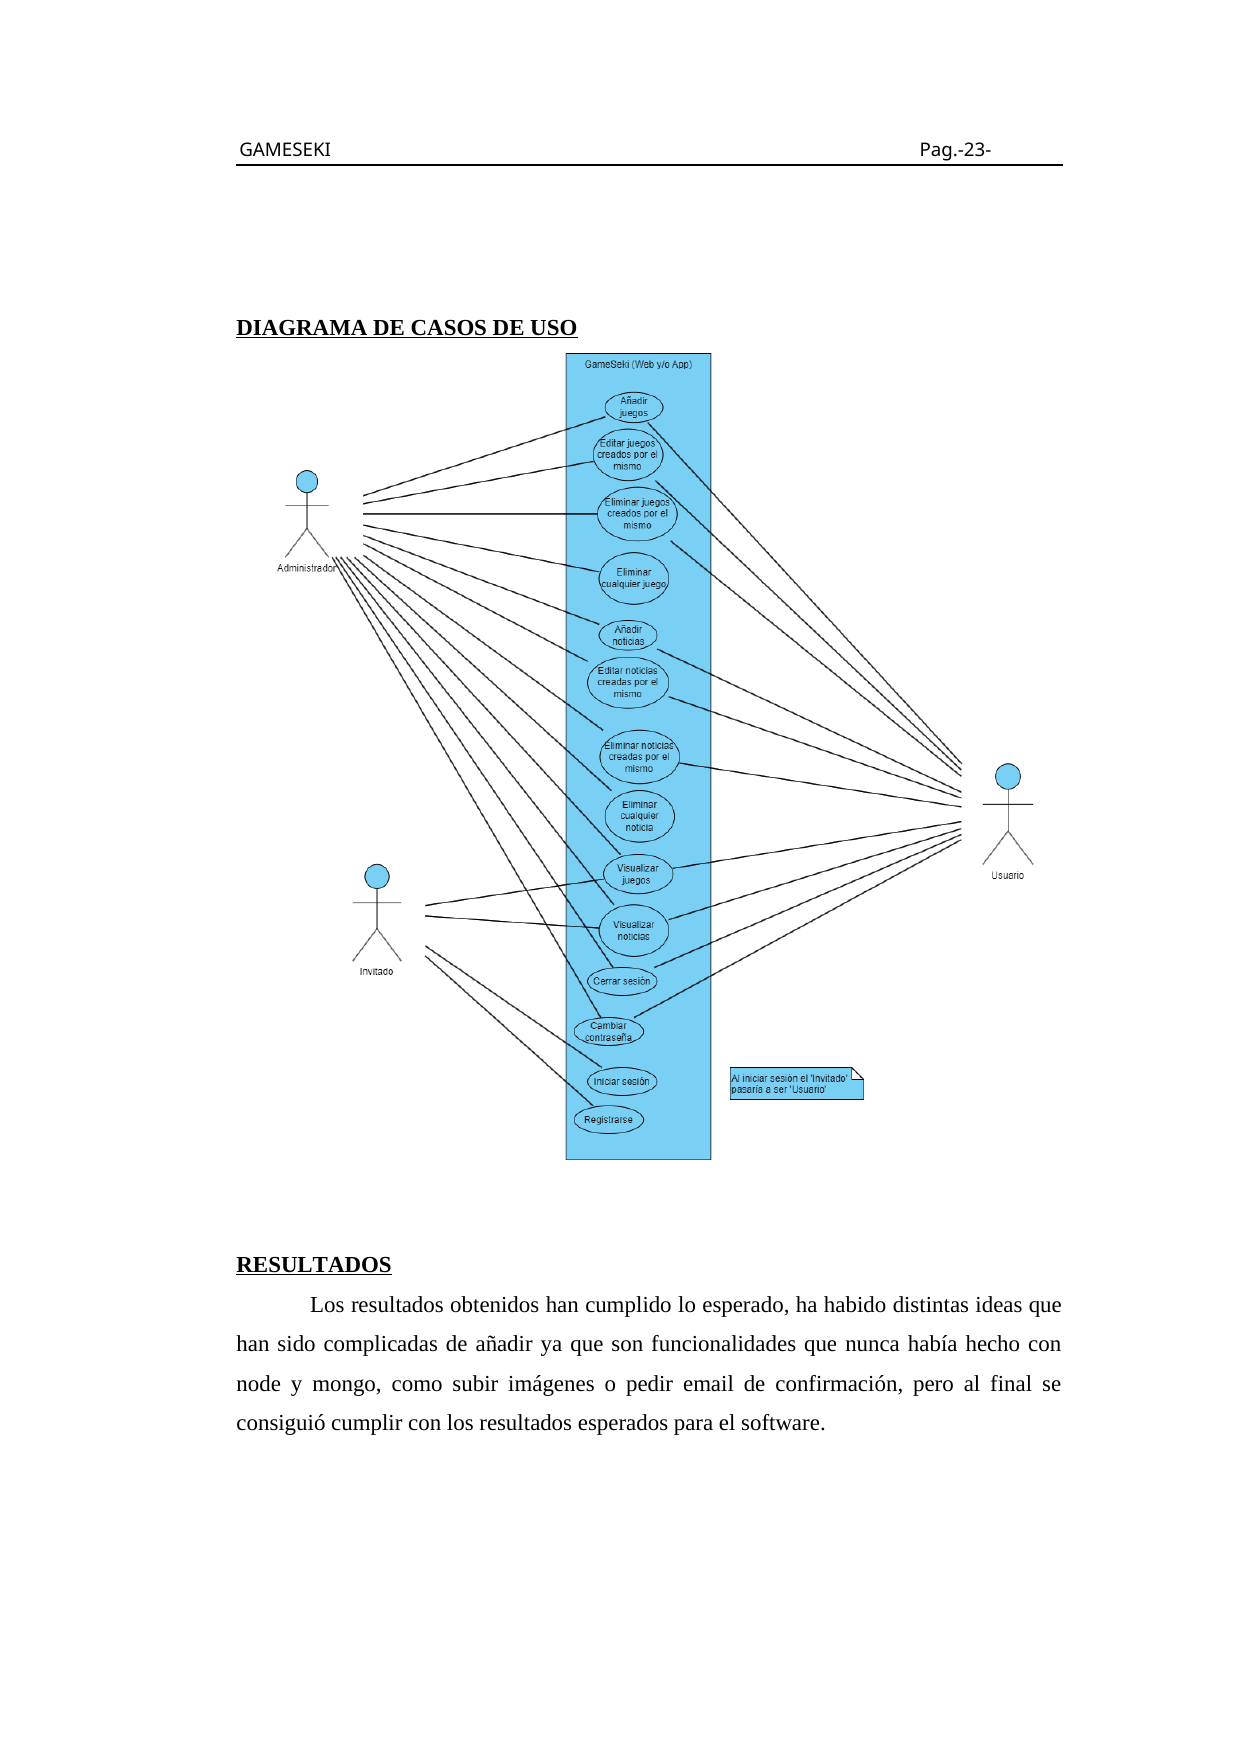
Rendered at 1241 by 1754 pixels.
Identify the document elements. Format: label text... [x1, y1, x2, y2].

text DIAGRAMA DE CASOS DE USO [236, 314, 1063, 340]
picture [250, 353, 1054, 1160]
text RESULTADOS [236, 1251, 1063, 1278]
text Los resultados obtenidos han cumplido lo esperado, ha habido distintas ideas que han sido complicadas de añadir ya que son funcionalidades que nunca había hecho con node y mongo, como subir imágenes o pedir email de confirmación, pero al final se consiguió cumplir con los resultados esperados para el software. [236, 1291, 1063, 1436]
